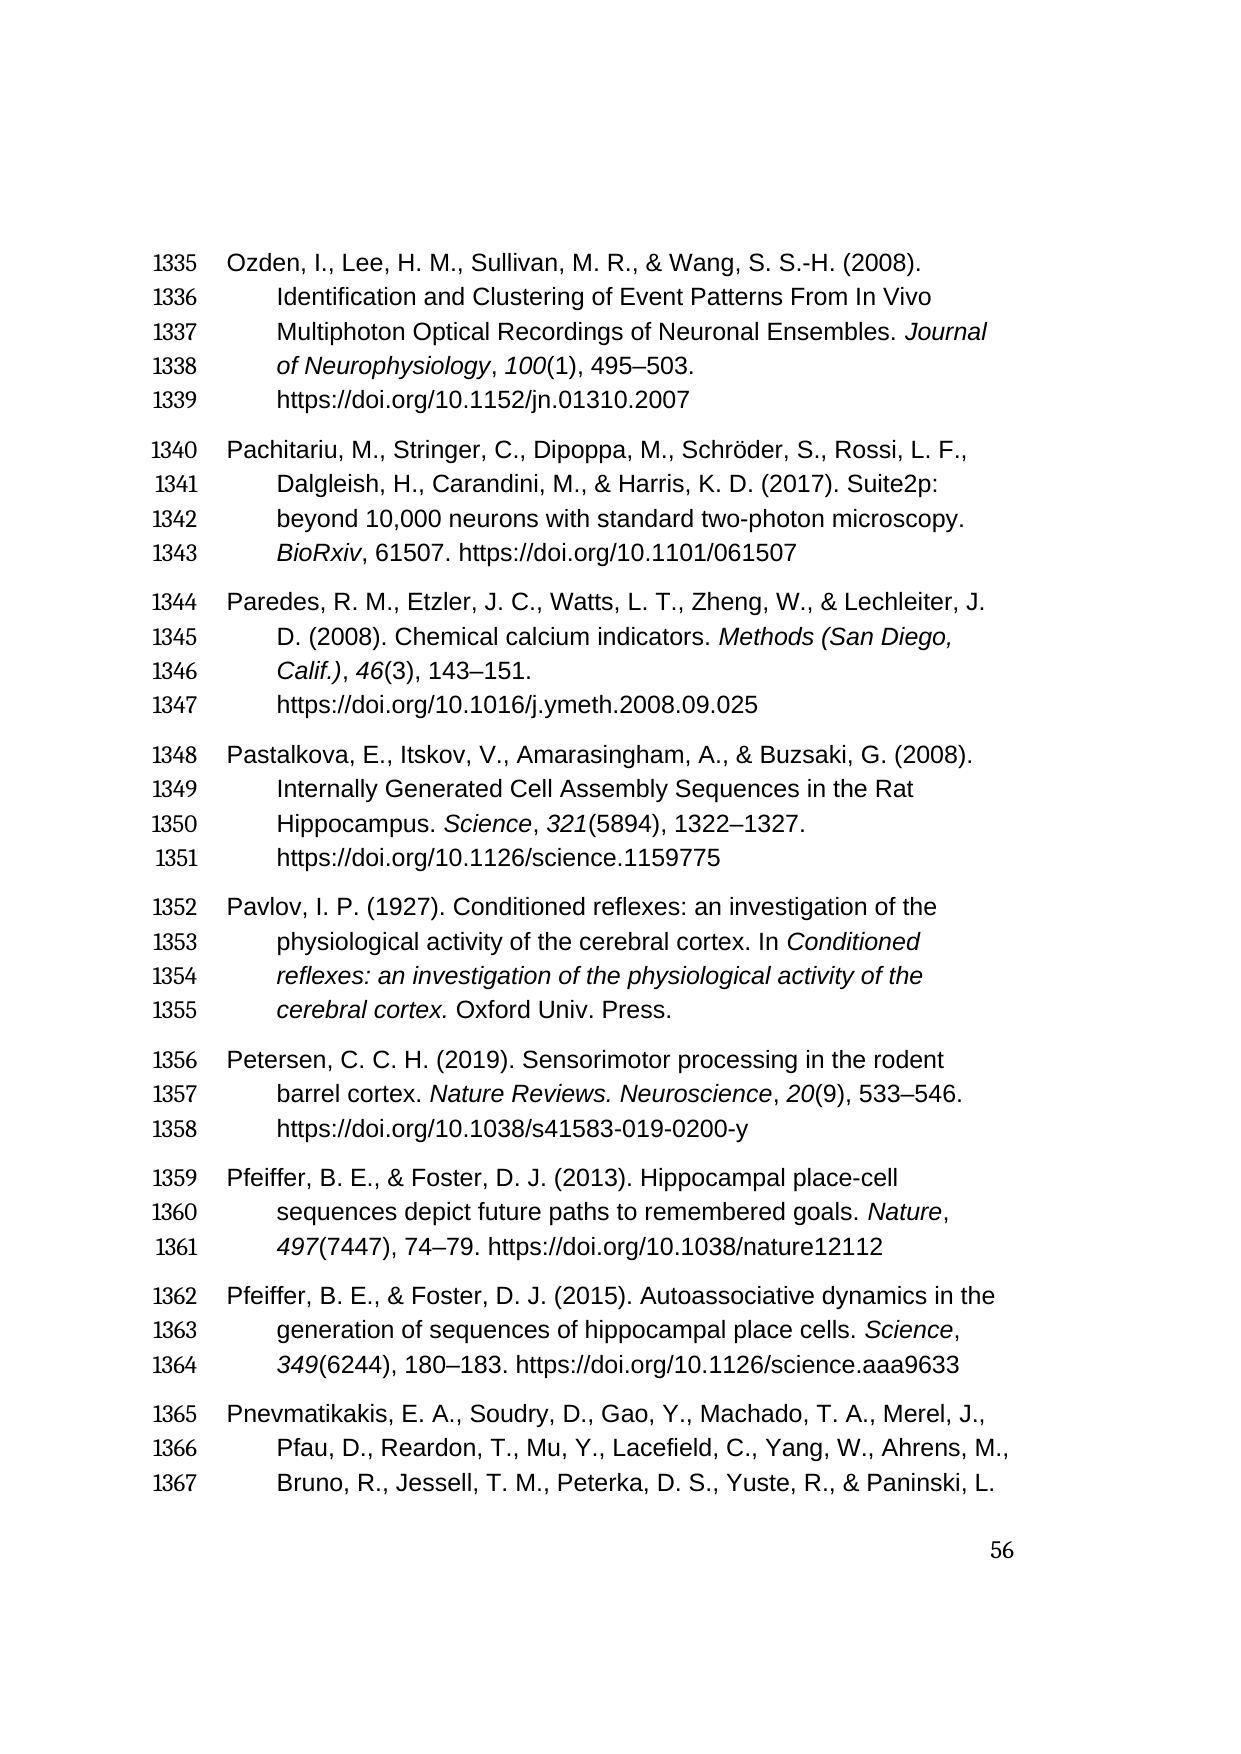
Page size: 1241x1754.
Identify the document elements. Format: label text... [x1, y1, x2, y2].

text Pnevmatikakis, E. A., Soudry, D., Gao, Y., Machado, T. A., Merel, J., Pfau, D., Reardon, T., Mu, Y., Lacefield, C., Yang, W., Ahrens, M., Bruno, R., Jessell, T. M., Peterka, D. S., Yuste, R., & Paninski, L. [226, 1399, 1014, 1496]
text Pavlov, I. P. (1927). Conditioned reflexes: an investigation of the physiological activity of the cerebral cortex. In Conditioned reflexes: an investigation of the physiological activity of the cerebral cortex. Oxford Univ. Press. [226, 892, 1014, 1024]
text Pastalkova, E., Itskov, V., Amarasingham, A., & Buzsaki, G. (2008). Internally Generated Cell Assembly Sequences in the Rat Hippocampus. Science, 321(5894), 1322–1327. https://doi.org/10.1126/science.1159775 [226, 739, 1014, 872]
text Paredes, R. M., Etzler, J. C., Watts, L. T., Zheng, W., & Lechleiter, J. D. (2008). Chemical calcium indicators. Methods (San Diego, Calif.), 46(3), 143–151. https://doi.org/10.1016/j.ymeth.2008.09.025 [226, 587, 1014, 719]
text Petersen, C. C. H. (2019). Sensorimotor processing in the rodent barrel cortex. Nature Reviews. Neuroscience, 20(9), 533–546. https://doi.org/10.1038/s41583-019-0200-y [226, 1044, 1014, 1142]
text Ozden, I., Lee, H. M., Sullivan, M. R., & Wang, S. S.-H. (2008). Identification and Clustering of Event Patterns From In Vivo Multiphoton Optical Recordings of Neuronal Ensembles. Journal of Neurophysiology, 100(1), 495–503. https://doi.org/10.1152/jn.01310.2007 [226, 248, 1014, 414]
text Pfeiffer, B. E., & Foster, D. J. (2013). Hippocampal place-cell sequences depict future paths to remembered goals. Nature, 497(7447), 74–79. https://doi.org/10.1038/nature12112 [226, 1163, 1014, 1260]
text Pfeiffer, B. E., & Foster, D. J. (2015). Autoassociative dynamics in the generation of sequences of hippocampal place cells. Science, 349(6244), 180–183. https://doi.org/10.1126/science.aaa9633 [226, 1281, 1014, 1378]
text Pachitariu, M., Stringer, C., Dipoppa, M., Schröder, S., Rossi, L. F., Dalgleish, H., Carandini, M., & Harris, K. D. (2017). Suite2p: beyond 10,000 neurons with standard two-photon microscopy. BioRxiv, 61507. https://doi.org/10.1101/061507 [226, 434, 1014, 567]
